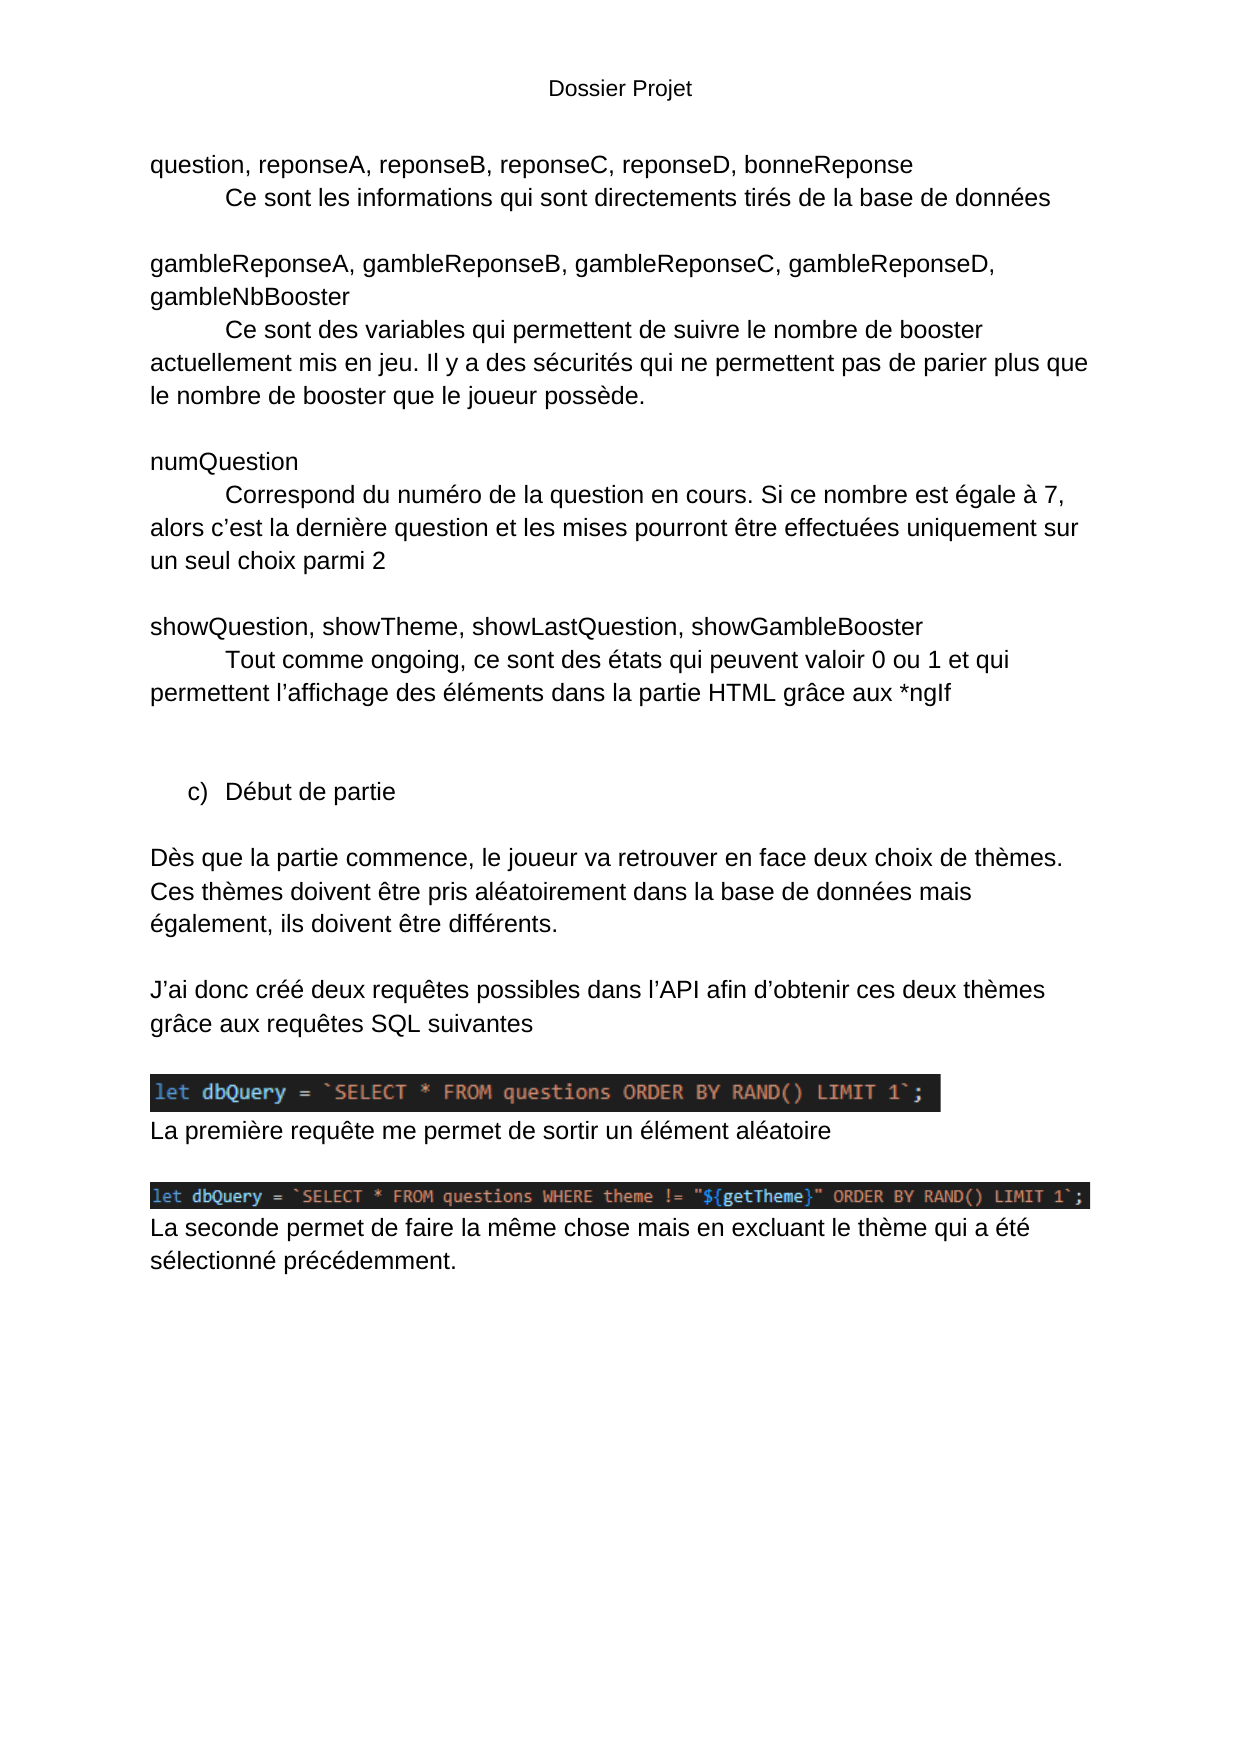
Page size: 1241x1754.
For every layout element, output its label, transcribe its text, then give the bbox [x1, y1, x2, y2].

text Ce sont des variables qui permettent de suivre le nombre de booster actuellement mis en jeu. Il y a des sécurités qui ne permettent pas de parier plus que le nombre de booster que le joueur possède. [150, 315, 1090, 410]
text showQuestion, showTheme, showLastQuestion, showGambleBooster [150, 612, 1090, 641]
text La seconde permet de faire la même chose mais en excluant le thème qui a été sélectionné précédemment. [150, 1213, 1090, 1275]
text Dès que la partie commence, le joueur va retrouver en face deux choix de thèmes. Ces thèmes doivent être pris aléatoirement dans la base de données mais également, ils doivent être différents. [150, 843, 1090, 938]
text La première requête me permet de sortir un élément aléatoire [150, 1116, 1090, 1145]
text Ce sont les informations qui sont directements tirés de la base de données [150, 183, 1090, 212]
text J’ai donc créé deux requêtes possibles dans l’API afin d’obtenir ces deux thèmes grâce aux requêtes SQL suivantes [150, 976, 1090, 1037]
picture [150, 1074, 941, 1112]
picture [150, 1182, 1091, 1209]
text Correspond du numéro de la question en cours. Si ce nombre est égale à 7, alors c’est la dernière question et les mises pourront être effectuées uniquement sur un seul choix parmi 2 [150, 480, 1090, 575]
text question, reponseA, reponseB, reponseC, reponseD, bonneReponse [150, 150, 1090, 179]
text Tout comme ongoing, ce sont des états qui peuvent valoir 0 ou 1 et qui permettent l’affichage des éléments dans la partie HTML grâce aux *ngIf [150, 645, 1090, 707]
list Début de partie [187, 777, 1090, 806]
text numQuestion [150, 447, 1090, 476]
text gambleReponseA, gambleReponseB, gambleReponseC, gambleReponseD, gambleNbBooster [150, 249, 1090, 311]
